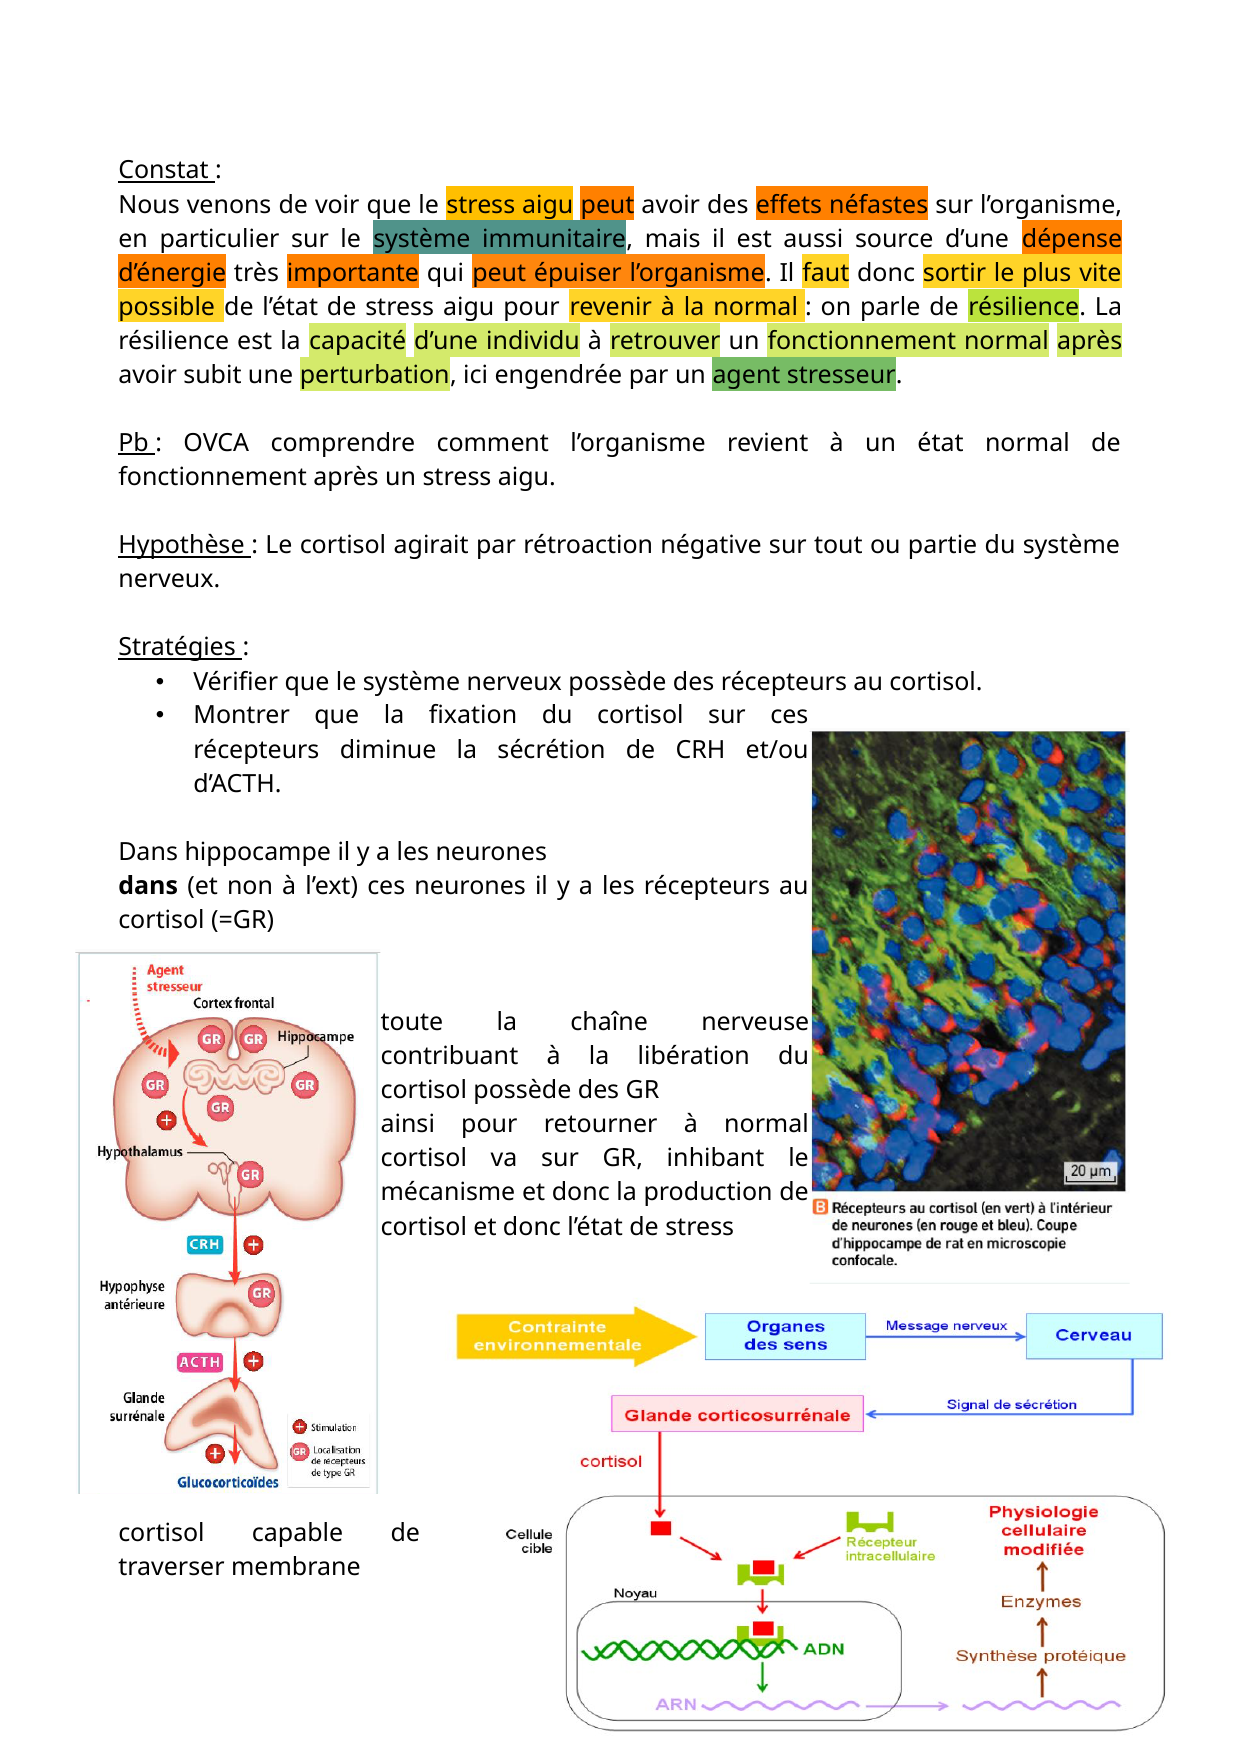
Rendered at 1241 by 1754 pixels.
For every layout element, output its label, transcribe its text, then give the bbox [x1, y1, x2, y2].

list Vérifier que le système nerveux possède des récepteurs au cortisol. [156, 663, 1122, 697]
text Nous venons de voir que le stress aigu peut avoir des effets néfastes sur l’organisme, en particulier sur le système immunitaire, mais il est aussi source d’une dépense d’énergie très importante qui peut épuiser l’organisme. Il faut donc sortir le plus vite possible de l’état de stress aigu pour revenir à la normal : on parle de résilience. La résilience est la capacité d’une individu à retrouver un fonctionnement normal après avoir subit une perturbation, ici engendrée par un agent stresseur. [118, 186, 1122, 391]
picture [809, 728, 1130, 1284]
text Pb : OVCA comprendre comment l’organisme revient à un état normal de fonctionnement après un stress aigu. [118, 425, 1122, 493]
text Constat : [118, 152, 1122, 186]
text cortisol capable de traverser membrane [118, 1515, 420, 1583]
text dans (et non à l’ext) ces neurones il y a les récepteurs au cortisol (=GR) [118, 867, 809, 936]
text toute la chaîne nerveuse contribuant à la libération du cortisol possède des GR [381, 1004, 809, 1106]
picture [420, 1285, 1201, 1754]
text Stratégies : [118, 629, 1122, 663]
picture [75, 949, 381, 1494]
list Montrer que la fixation du cortisol sur ces récepteurs diminue la sécrétion de CRH et/ou d’ACTH. [156, 697, 1122, 799]
text Dans hippocampe il y a les neurones [118, 833, 809, 867]
text Hypothèse : Le cortisol agirait par rétroaction négative sur tout ou partie du système nerveux. [118, 527, 1122, 595]
text ainsi pour retourner à normal cortisol va sur GR, inhibant le mécanisme et donc la production de cortisol et donc l’état de stress [381, 1106, 809, 1242]
